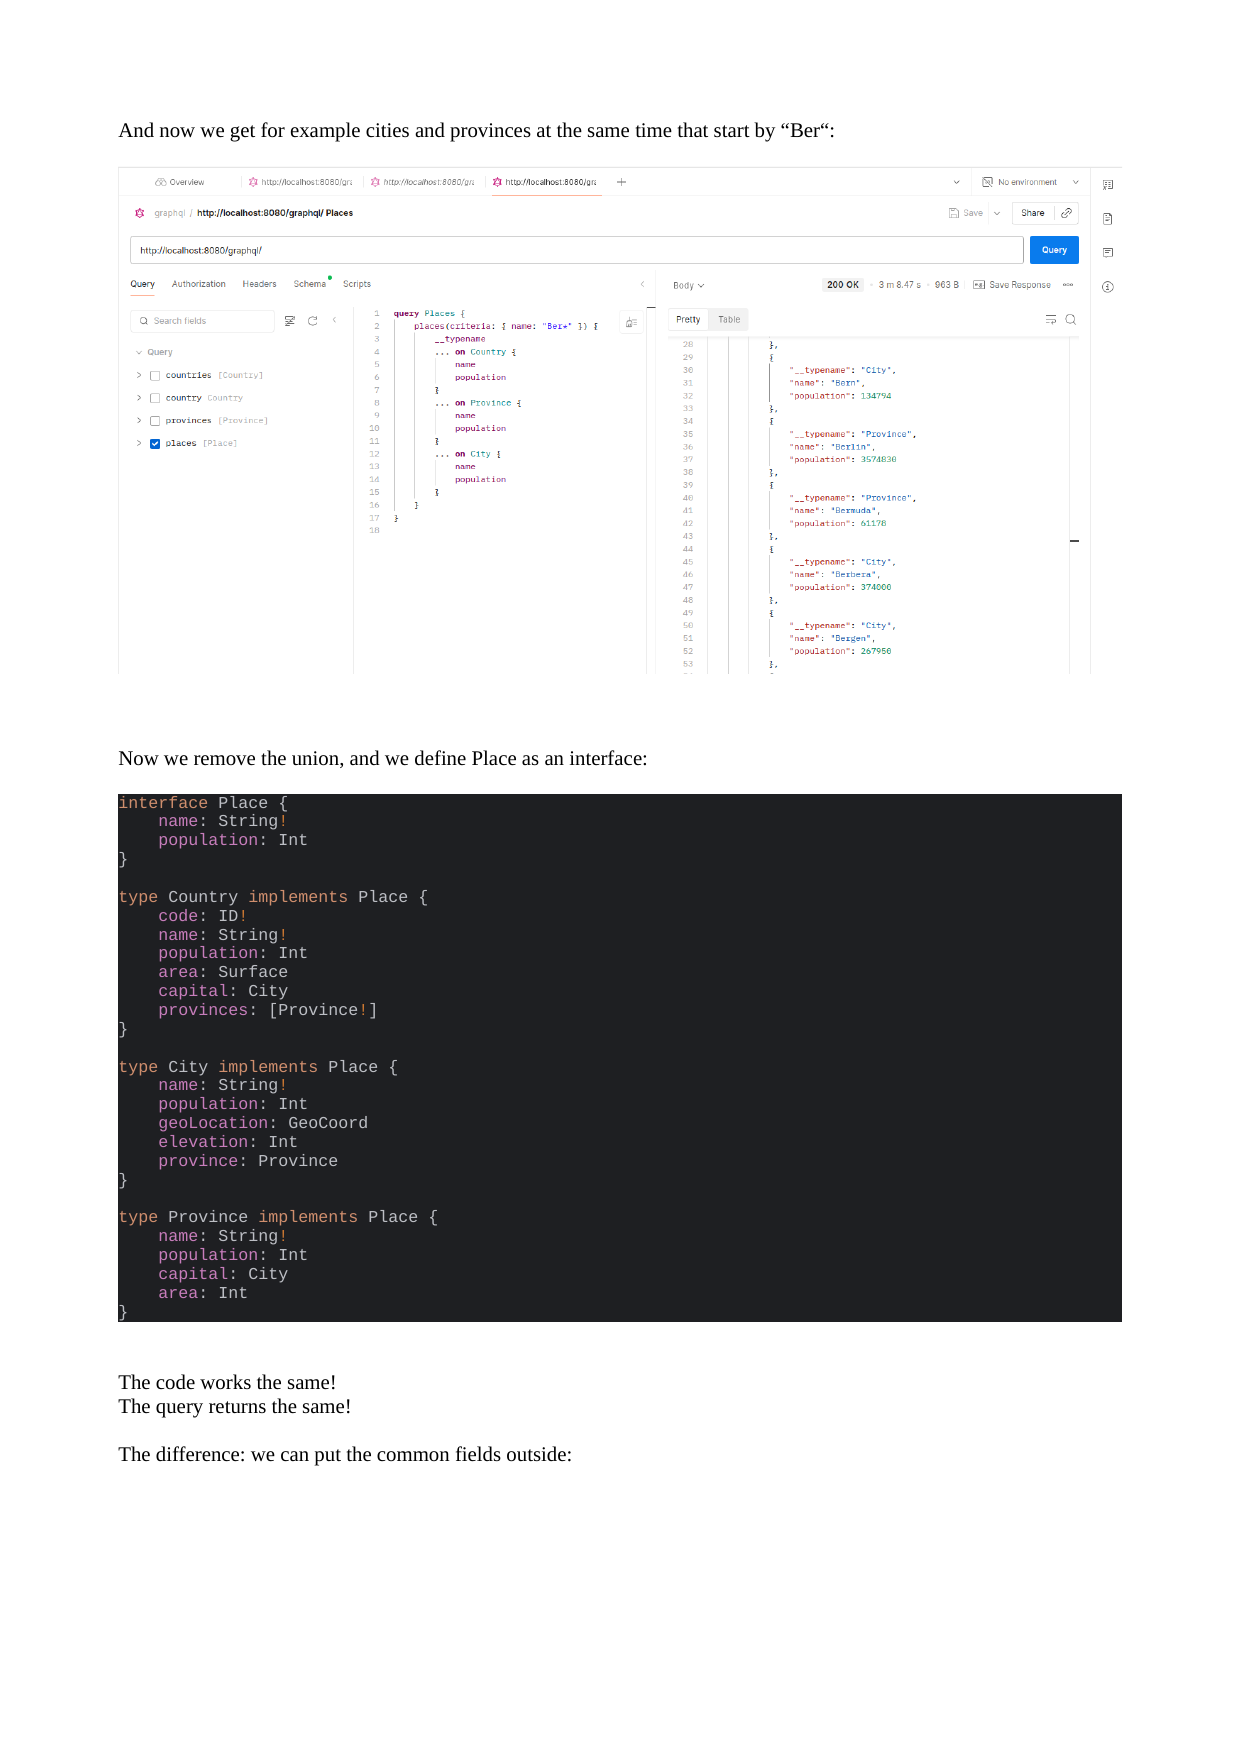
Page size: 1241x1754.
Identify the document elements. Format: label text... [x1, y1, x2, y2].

text interface Place { name: String! population: Int } type Country implements Place { code: ID! name: String! population: Int area: Surface capital: City provinces: [Province!] } type City implements Place { name: String! population: Int geoLocation: GeoCoord elevation: Int province: Province } type Province implements Place { name: String! population: Int capital: City area: Int } [118, 794, 1122, 1322]
picture [118, 166, 1123, 674]
text The difference: we can put the common fields outside: [118, 1442, 1122, 1466]
text The query returns the same! [118, 1394, 1122, 1418]
text And now we get for example cities and provinces at the same time that start by “Ber“: [118, 118, 1122, 142]
text The code works the same! [118, 1370, 1122, 1394]
text Now we remove the union, and we define Place as an interface: [118, 746, 1122, 770]
